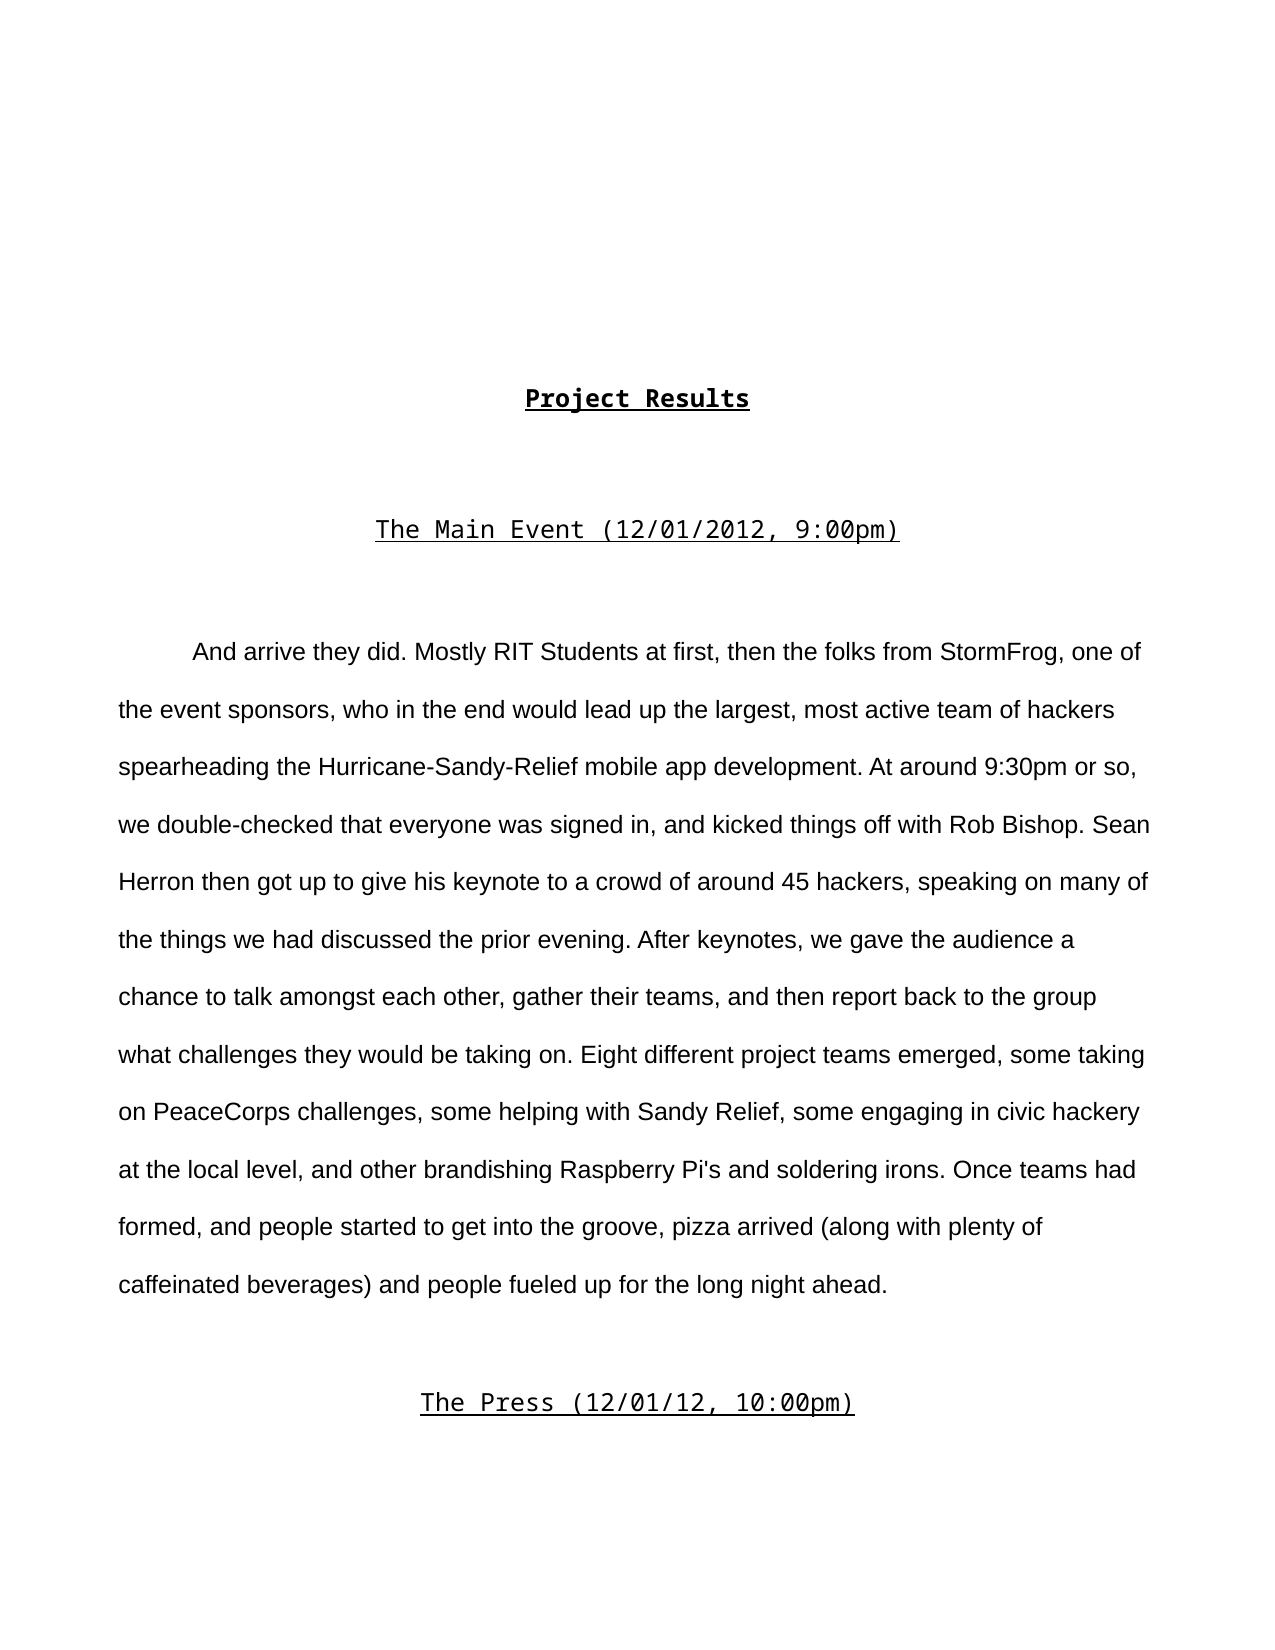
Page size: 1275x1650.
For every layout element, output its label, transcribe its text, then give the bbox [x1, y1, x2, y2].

text And arrive they did. Mostly RIT Students at first, then the folks from StormFrog, one of the event sponsors, who in the end would lead up the largest, most active team of hackers spearheading the Hurricane-Sandy-Relief mobile app development. At around 9:30pm or so, we double-checked that everyone was signed in, and kicked things off with Rob Bishop. Sean Herron then got up to give his keynote to a crowd of around 45 hackers, speaking on many of the things we had discussed the prior evening. After keynotes, we gave the audience a chance to talk amongst each other, gather their teams, and then report back to the group what challenges they would be taking on. Eight different project teams emerged, some taking on PeaceCorps challenges, some helping with Sandy Relief, some engaging in civic hackery at the local level, and other brandishing Raspberry Pi's and soldering irons. Once teams had formed, and people started to get into the groove, pizza arrived (along with plenty of caffeinated beverages) and people fueled up for the long night ahead. [118, 637, 1157, 1298]
text The Press (12/01/12, 10:00pm) [118, 1385, 1157, 1419]
text The Main Event (12/01/2012, 9:00pm) [118, 512, 1157, 546]
text Project Results [118, 381, 1157, 415]
